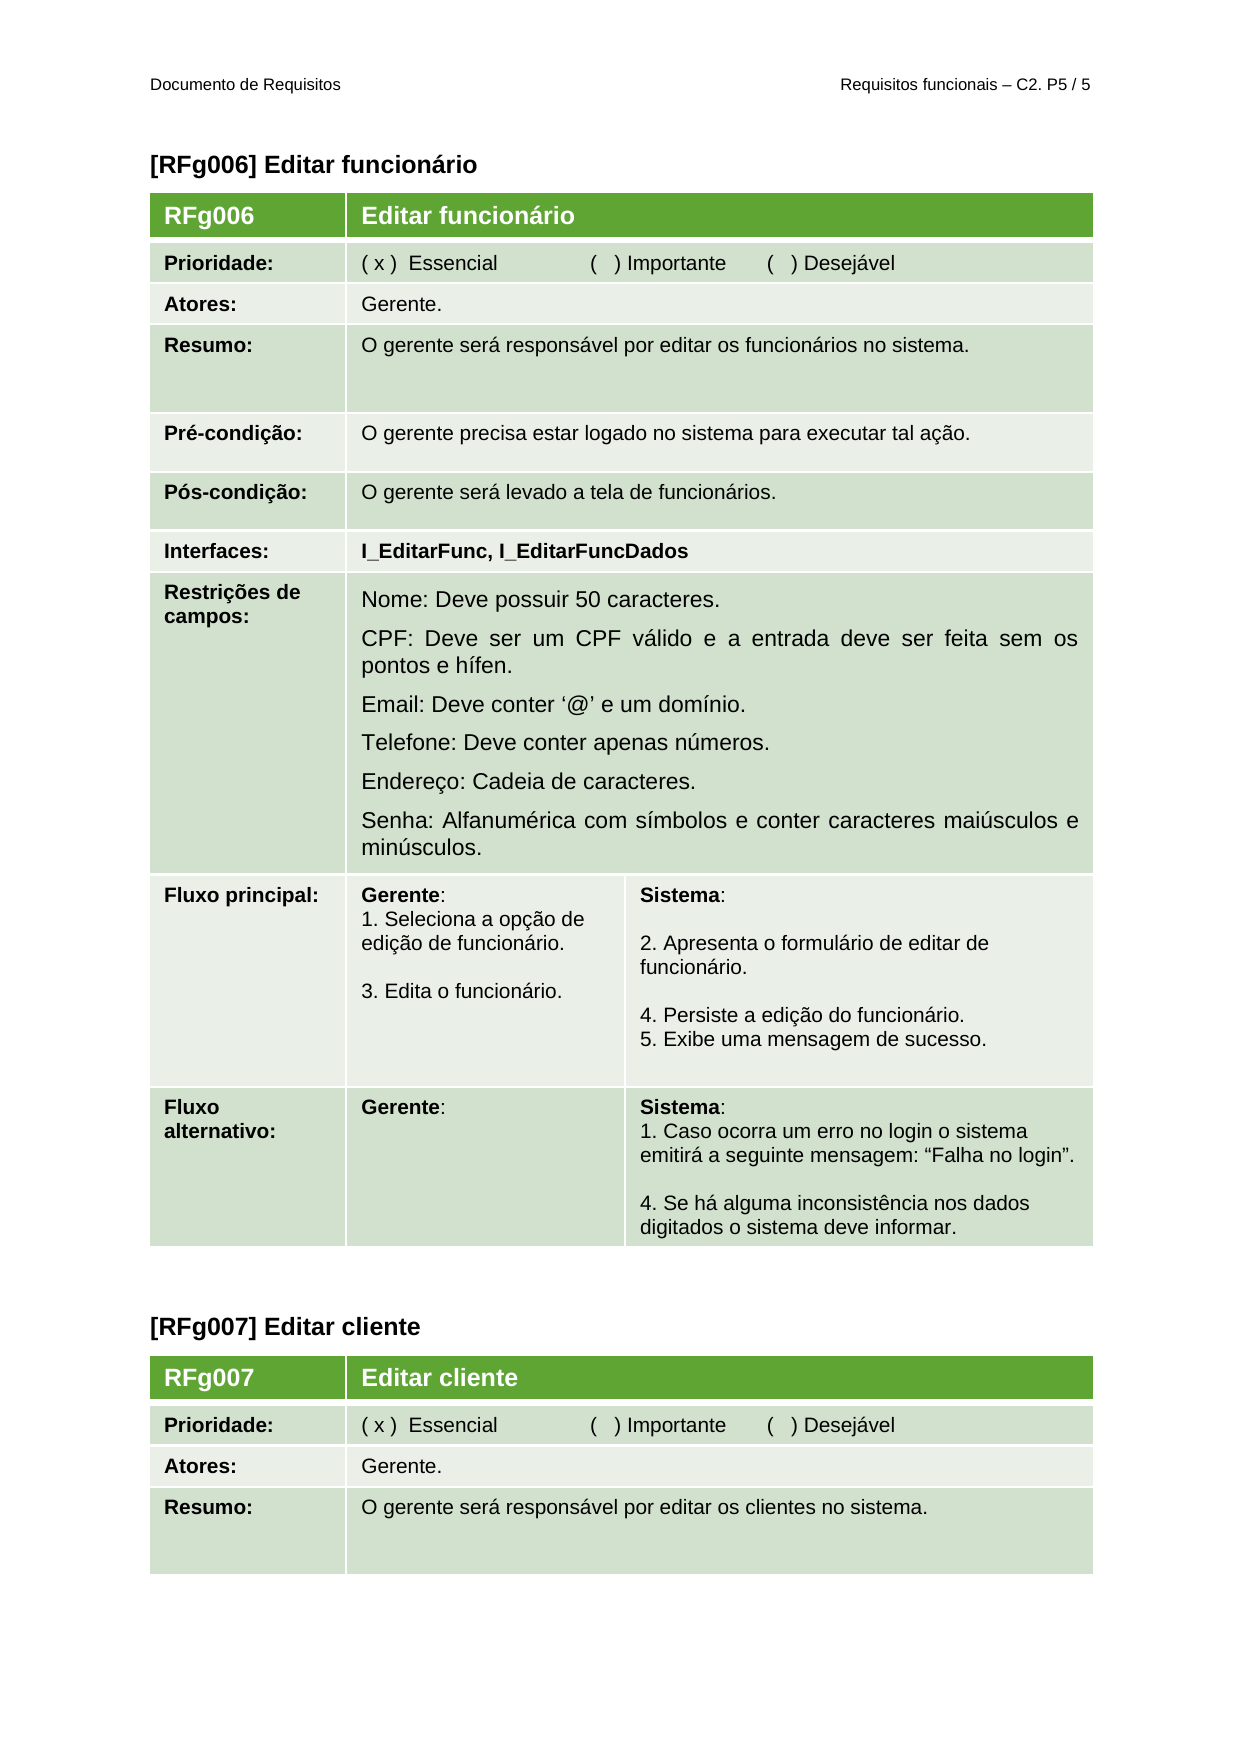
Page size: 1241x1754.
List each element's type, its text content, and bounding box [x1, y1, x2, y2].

table_cell Restrições de campos: [150, 573, 345, 873]
table_cell Resumo: [150, 1488, 345, 1574]
table_cell Sistema: 2. Apresenta o formulário de editar de funcionário. 4. Persiste a edição do funcionário. 5. Exibe uma mensagem de sucesso. [626, 876, 1093, 1086]
text [RFg007] Editar cliente [150, 1312, 1090, 1341]
table_cell Sistema: 1. Caso ocorra um erro no login o sistema emitirá a seguinte mensagem: “Falha no login”. 4. Se há alguma inconsistência nos dados digitados o sistema deve informar. [626, 1088, 1093, 1246]
table_cell O gerente precisa estar logado no sistema para executar tal ação. [347, 414, 1093, 471]
table_cell Fluxo alternativo: [150, 1088, 345, 1246]
table_cell Fluxo principal: [150, 876, 345, 1086]
table_cell Interfaces: [150, 532, 345, 571]
table_cell Prioridade: [150, 243, 345, 282]
table_cell O gerente será levado a tela de funcionários. [347, 473, 1093, 529]
table_header RFg007 [150, 1356, 345, 1399]
table_cell Nome: Deve possuir 50 caracteres. CPF: Deve ser um CPF válido e a entrada deve ser feita sem os pontos e hífen. Email: Deve conter ‘@’ e um domínio. Telefone: Deve conter apenas números. Endereço: Cadeia de caracteres. Senha: Alfanumérica com símbolos e conter caracteres maiúsculos e minúsculos. [347, 573, 1093, 873]
table_cell Pós-condição: [150, 473, 345, 529]
table_cell Prioridade: [150, 1406, 345, 1444]
table_cell Gerente. [347, 284, 1093, 323]
table_cell O gerente será responsável por editar os clientes no sistema. [347, 1488, 1093, 1574]
table_cell Gerente: [347, 1088, 624, 1246]
text [RFg006] Editar funcionário [150, 150, 1090, 179]
table_cell Gerente. [347, 1447, 1093, 1486]
table_cell I_EditarFunc, I_EditarFuncDados [347, 532, 1093, 571]
table_cell Resumo: [150, 325, 345, 412]
table_cell ( x ) Essencial ( ) Importante ( ) Desejável [347, 1406, 1093, 1444]
table_cell O gerente será responsável por editar os funcionários no sistema. [347, 325, 1093, 412]
table_header Editar cliente [347, 1356, 1093, 1399]
table_cell Gerente: 1. Seleciona a opção de edição de funcionário. 3. Edita o funcionário. [347, 876, 624, 1086]
table_cell Atores: [150, 1447, 345, 1486]
table_header RFg006 [150, 193, 345, 237]
table_cell Atores: [150, 284, 345, 323]
table_cell ( x ) Essencial ( ) Importante ( ) Desejável [347, 243, 1093, 282]
table_header Editar funcionário [347, 193, 1093, 237]
table_cell Pré-condição: [150, 414, 345, 471]
